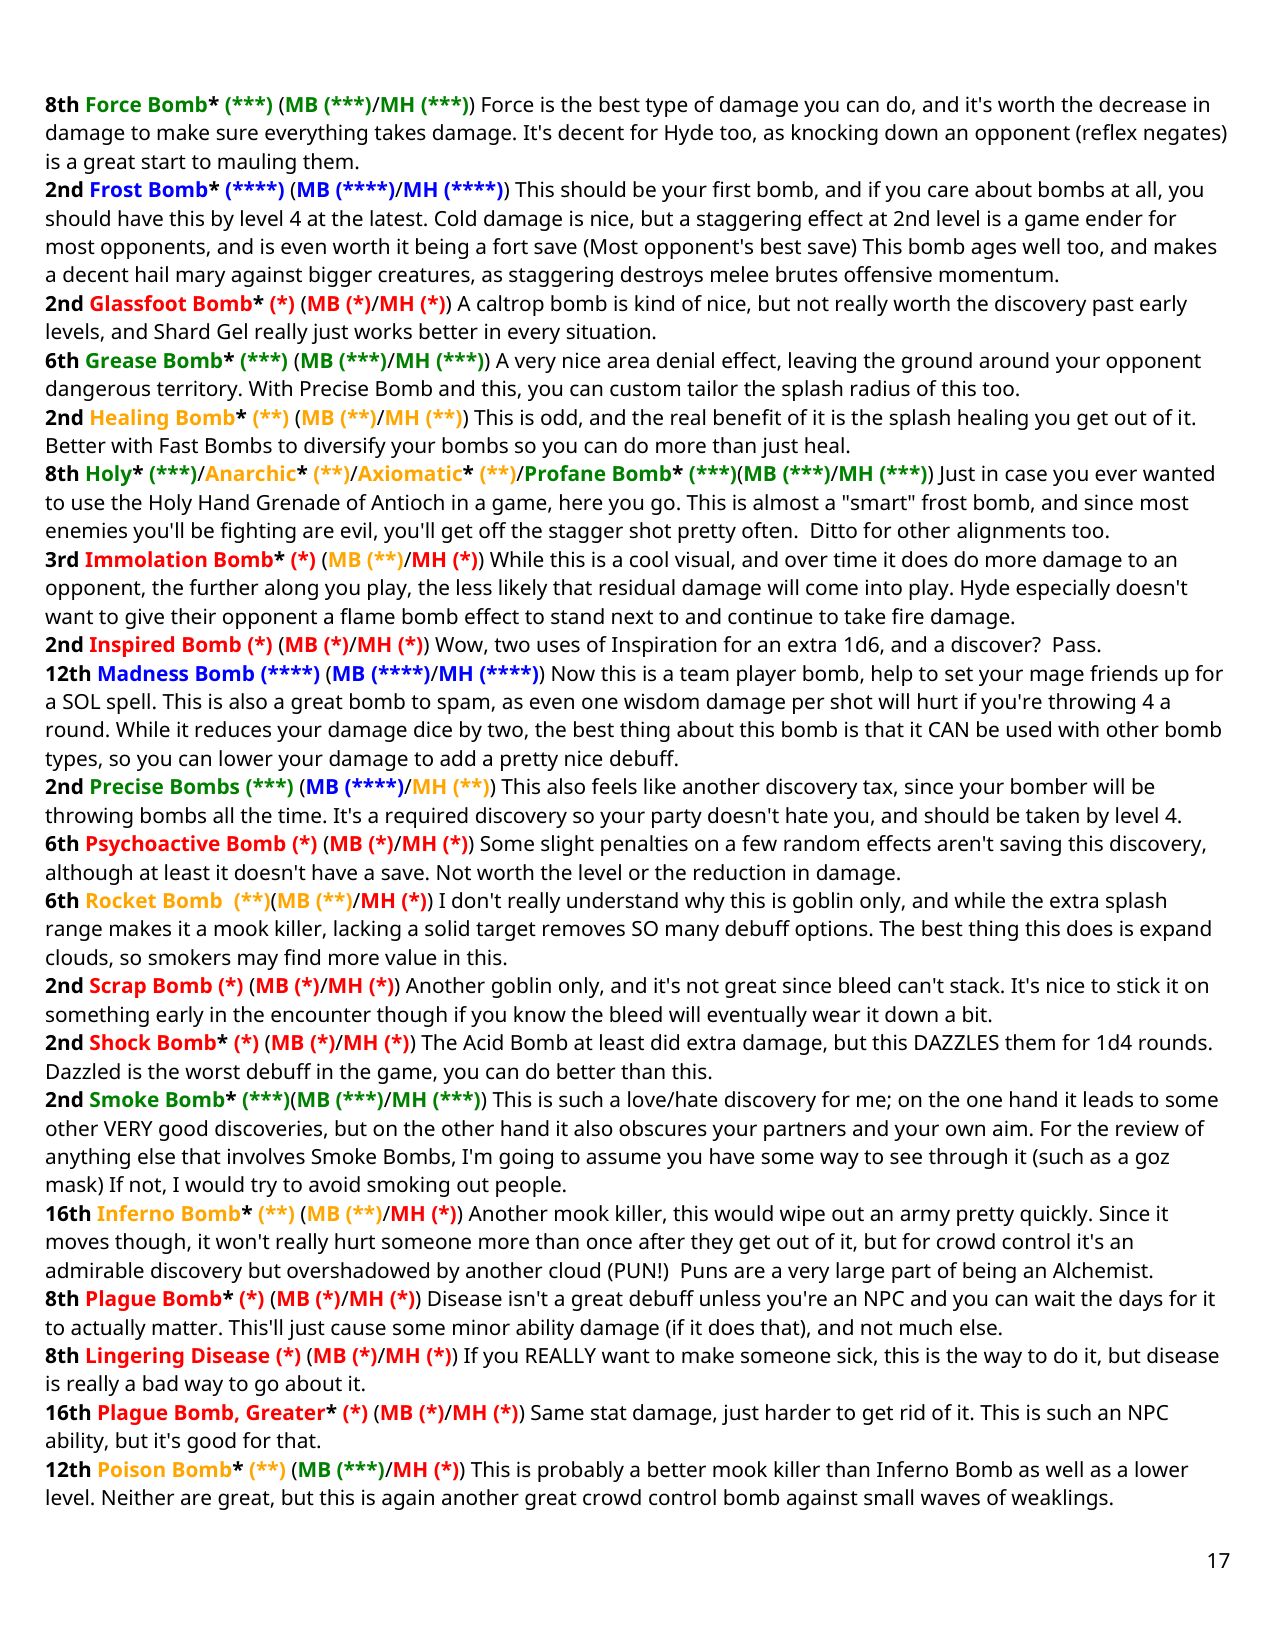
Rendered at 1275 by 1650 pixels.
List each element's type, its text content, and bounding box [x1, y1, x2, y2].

text 2nd Frost Bomb* (****) (MB (****)/MH (****)) This should be your first bomb, and if you care about bombs at all, you should have this by level 4 at the latest. Cold damage is nice, but a staggering effect at 2nd level is a game ender for most opponents, and is even worth it being a fort save (Most opponent's best save) This bomb ages well too, and makes a decent hail mary against bigger creatures, as staggering destroys melee brutes offensive momentum. [45, 175, 1230, 289]
text 8th Holy* (***)/Anarchic* (**)/Axiomatic* (**)/Profane Bomb* (***)(MB (***)/MH (***)) Just in case you ever wanted to use the Holy Hand Grenade of Antioch in a game, here you go. This is almost a "smart" frost bomb, and since most enemies you'll be fighting are evil, you'll get off the stagger shot pretty often. Ditto for other alignments too. [45, 459, 1230, 545]
text 6th Psychoactive Bomb (*) (MB (*)/MH (*)) Some slight penalties on a few random effects aren't saving this discovery, although at least it doesn't have a save. Not worth the level or the reduction in damage. [45, 829, 1230, 886]
text 16th Inferno Bomb* (**) (MB (**)/MH (*)) Another mook killer, this would wipe out an army pretty quickly. Since it moves though, it won't really hurt someone more than once after they get out of it, but for crowd control it's an admirable discovery but overshadowed by another cloud (PUN!) Puns are a very large part of being an Alchemist. [45, 1199, 1230, 1284]
text 16th Plague Bomb, Greater* (*) (MB (*)/MH (*)) Same stat damage, just harder to get rid of it. This is such an NPC ability, but it's good for that. [45, 1398, 1230, 1455]
text 2nd Shock Bomb* (*) (MB (*)/MH (*)) The Acid Bomb at least did extra damage, but this DAZZLES them for 1d4 rounds. Dazzled is the worst debuff in the game, you can do better than this. [45, 1028, 1230, 1085]
text 2nd Healing Bomb* (**) (MB (**)/MH (**)) This is odd, and the real benefit of it is the splash healing you get out of it. Better with Fast Bombs to diversify your bombs so you can do more than just heal. [45, 403, 1230, 459]
text 2nd Glassfoot Bomb* (*) (MB (*)/MH (*)) A caltrop bomb is kind of nice, but not really worth the discovery past early levels, and Shard Gel really just works better in every situation. [45, 289, 1230, 346]
text 2nd Inspired Bomb (*) (MB (*)/MH (*)) Wow, two uses of Inspiration for an extra 1d6, and a discover? Pass. [45, 630, 1230, 659]
text 2nd Precise Bombs (***) (MB (****)/MH (**)) This also feels like another discovery tax, since your bomber will be throwing bombs all the time. It's a required discovery so your party doesn't hate you, and should be taken by level 4. [45, 772, 1230, 829]
text 6th Grease Bomb* (***) (MB (***)/MH (***)) A very nice area denial effect, leaving the ground around your opponent dangerous territory. With Precise Bomb and this, you can custom tailor the splash radius of this too. [45, 346, 1230, 403]
text 2nd Scrap Bomb (*) (MB (*)/MH (*)) Another goblin only, and it's not great since bleed can't stack. It's nice to stick it on something early in the encounter though if you know the bleed will eventually wear it down a bit. [45, 971, 1230, 1028]
text 12th Madness Bomb (****) (MB (****)/MH (****)) Now this is a team player bomb, help to set your mage friends up for a SOL spell. This is also a great bomb to spam, as even one wisdom damage per shot will hurt if you're throwing 4 a round. While it reduces your damage dice by two, the best thing about this bomb is that it CAN be used with other bomb types, so you can lower your damage to add a pretty nice debuff. [45, 659, 1230, 772]
text 8th Plague Bomb* (*) (MB (*)/MH (*)) Disease isn't a great debuff unless you're an NPC and you can wait the days for it to actually matter. This'll just cause some minor ability damage (if it does that), and not much else. [45, 1284, 1230, 1341]
text 3rd Immolation Bomb* (*) (MB (**)/MH (*)) While this is a cool visual, and over time it does do more damage to an opponent, the further along you play, the less likely that residual damage will come into play. Hyde especially doesn't want to give their opponent a flame bomb effect to stand next to and continue to take fire damage. [45, 545, 1230, 630]
text 8th Force Bomb* (***) (MB (***)/MH (***)) Force is the best type of damage you can do, and it's worth the decrease in damage to make sure everything takes damage. It's decent for Hyde too, as knocking down an opponent (reflex negates) is a great start to mauling them. [45, 90, 1230, 175]
text 2nd Smoke Bomb* (***)(MB (***)/MH (***)) This is such a love/hate discovery for me; on the one hand it leads to some other VERY good discoveries, but on the other hand it also obscures your partners and your own aim. For the review of anything else that involves Smoke Bombs, I'm going to assume you have some way to see through it (such as a goz mask) If not, I would try to avoid smoking out people. [45, 1085, 1230, 1199]
text 12th Poison Bomb* (**) (MB (***)/MH (*)) This is probably a better mook killer than Inferno Bomb as well as a lower level. Neither are great, but this is again another great crowd control bomb against small waves of weaklings. [45, 1455, 1230, 1512]
text 8th Lingering Disease (*) (MB (*)/MH (*)) If you REALLY want to make someone sick, this is the way to do it, but disease is really a bad way to go about it. [45, 1341, 1230, 1398]
text 6th Rocket Bomb (**)(MB (**)/MH (*)) I don't really understand why this is goblin only, and while the extra splash range makes it a mook killer, lacking a solid target removes SO many debuff options. The best thing this does is expand clouds, so smokers may find more value in this. [45, 886, 1230, 971]
